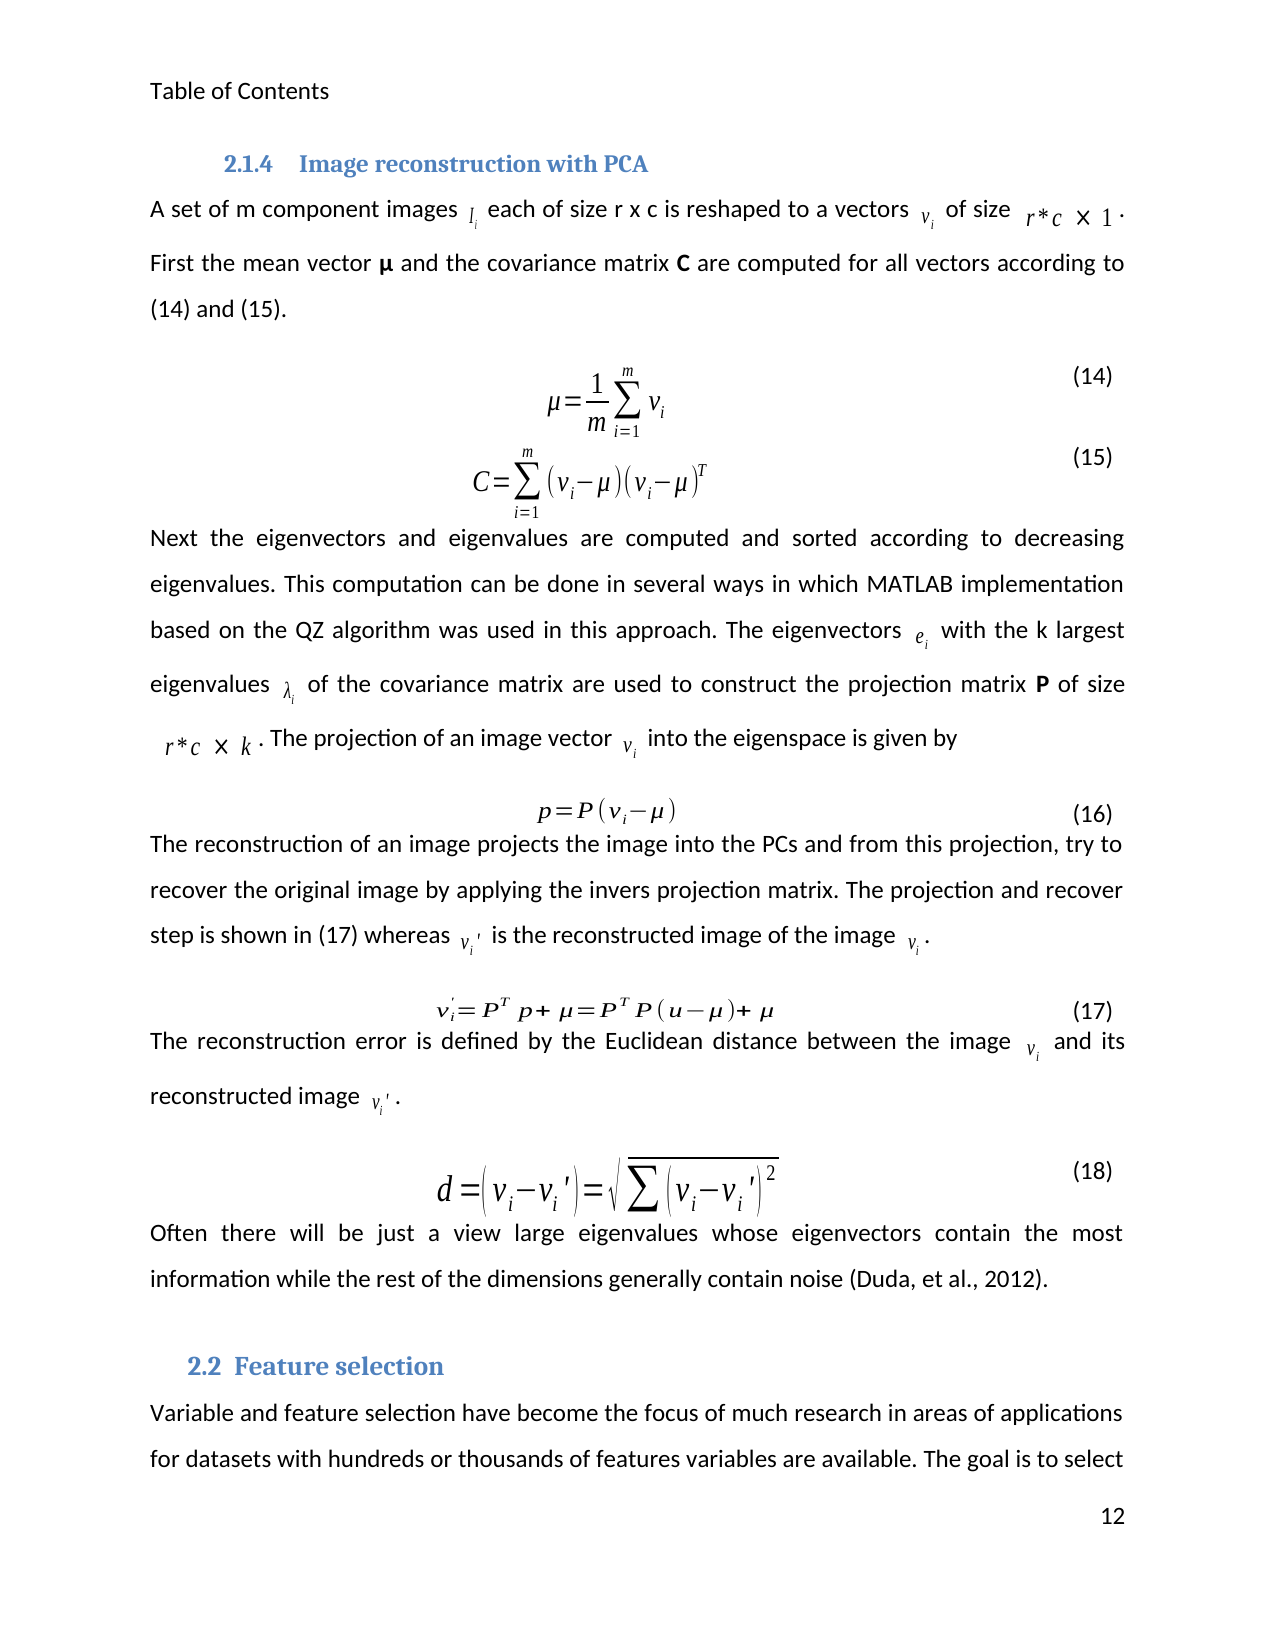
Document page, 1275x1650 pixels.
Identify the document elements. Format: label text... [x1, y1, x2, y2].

text Often there will be just a view large eigenvalues whose eigenvectors contain the most information while the rest of the dimensions generally contain noise (Duda, et al., 2012). [150, 1217, 1125, 1294]
table_header [150, 1155, 1061, 1217]
text Variable and feature selection have become the focus of much research in areas of applications for datasets with hundreds or thousands of features variables are available. The goal is to select [150, 1397, 1125, 1473]
table_cell [150, 441, 1061, 522]
table_cell (15) [1061, 441, 1147, 522]
table_header [150, 995, 1061, 1025]
table_header [150, 360, 1061, 441]
table_header (18) [1061, 1155, 1147, 1217]
subtitle Image reconstruction with PCA [224, 150, 1125, 179]
text The reconstruction error is defined by the Euclidean distance between the image and its reconstructed image. [150, 1025, 1125, 1119]
table_header (14) [1061, 360, 1147, 441]
text A set of m component images each of size r x c is reshaped to a vectors of size. First the mean vector μ and the covariance matrix C are computed for all vectors according to (14) and (15). [150, 193, 1125, 324]
table_header (17) [1061, 995, 1147, 1025]
text The reconstruction of an image projects the image into the PCs and from this projection, try to recover the original image by applying the invers projection matrix. The projection and recover step is shown in (17) whereas is the reconstructed image of the image. [150, 828, 1125, 959]
subtitle Feature selection [187, 1351, 1125, 1382]
table_header [150, 798, 1061, 828]
text Next the eigenvectors and eigenvalues are computed and sorted according to decreasing eigenvalues. This computation can be done in several ways in which MATLAB implementation based on the QZ algorithm was used in this approach. The eigenvectors with the k largest eigenvalues of the covariance matrix are used to construct the projection matrix P of size. The projection of an image vector into the eigenspace is given by [150, 522, 1125, 762]
table_header (16) [1061, 798, 1147, 828]
